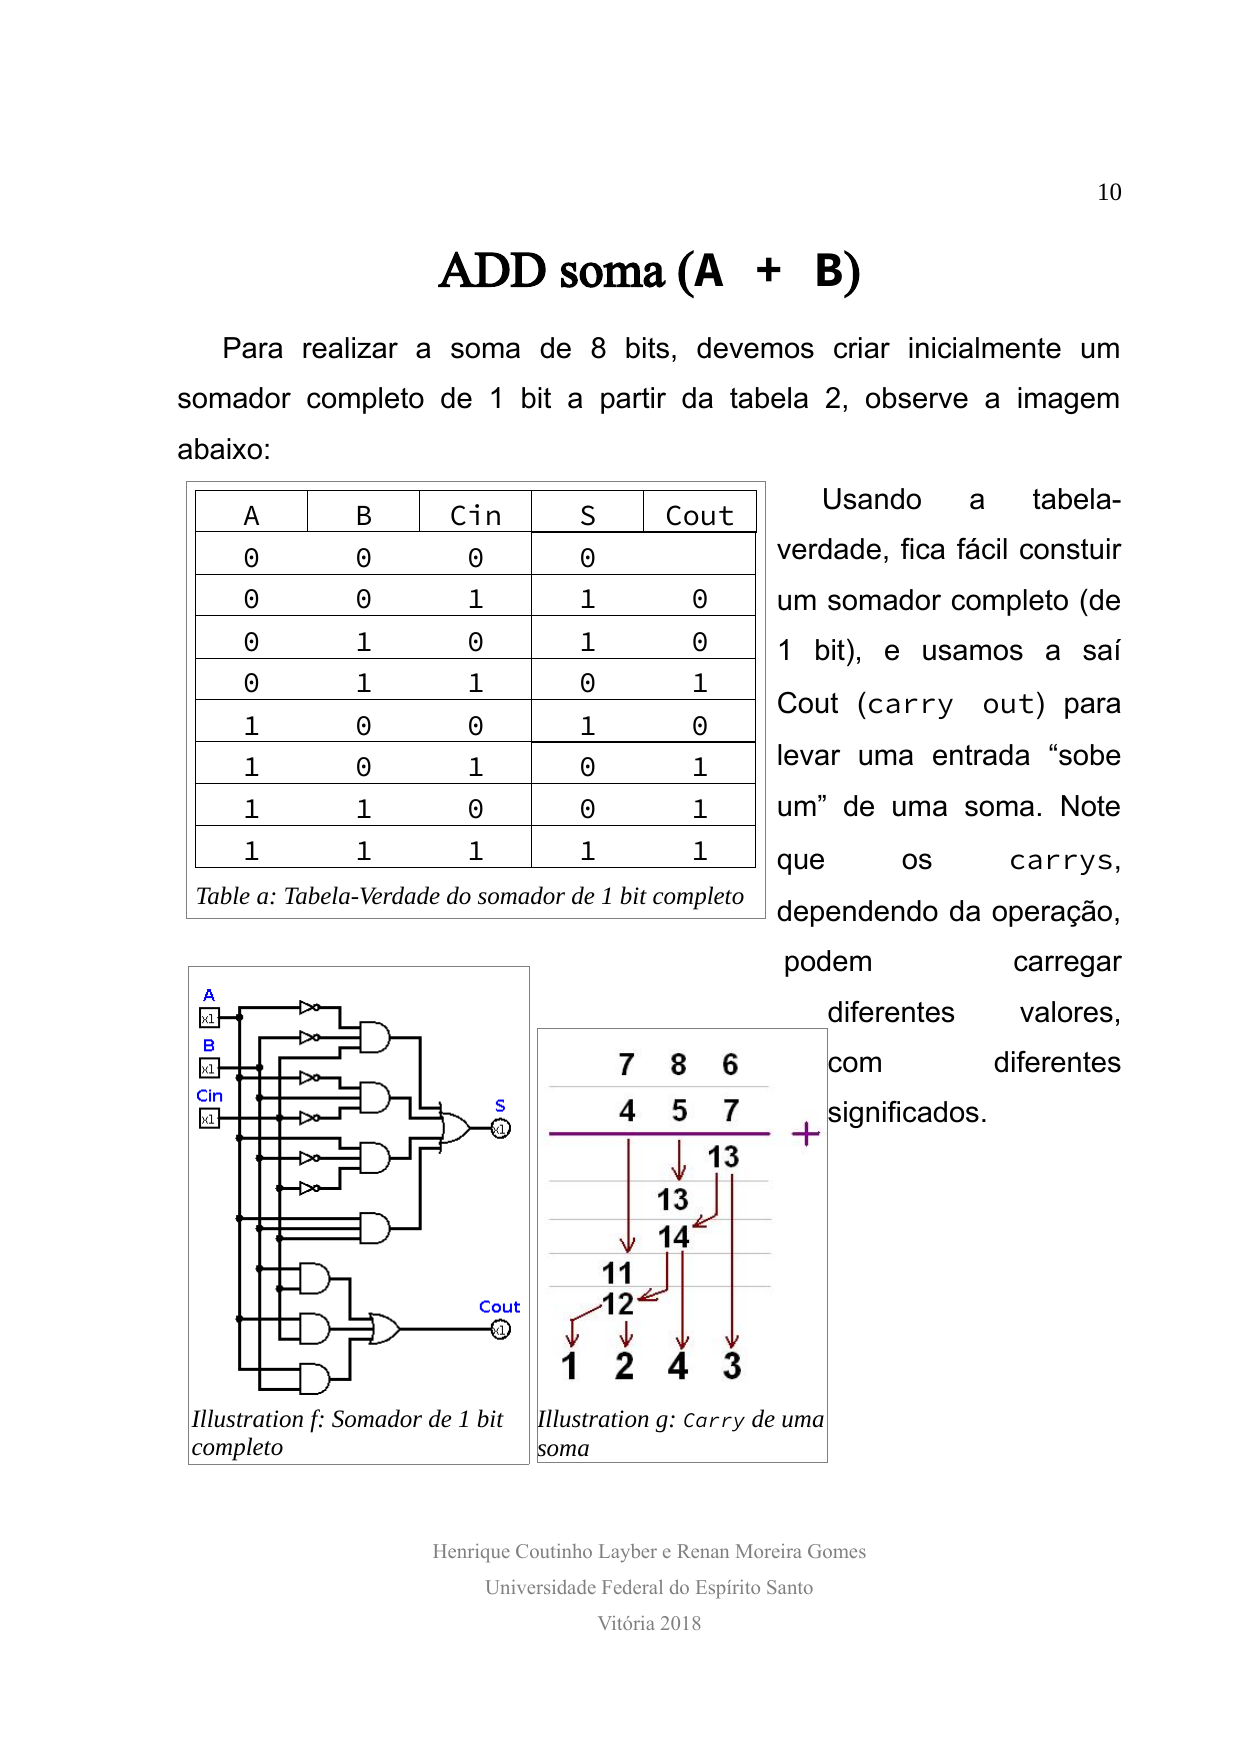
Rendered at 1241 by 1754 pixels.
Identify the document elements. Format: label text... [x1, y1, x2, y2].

text ADD soma (A + B) [177, 237, 1122, 300]
table_header Cout [644, 491, 756, 531]
table_cell [644, 533, 755, 573]
table_cell 1 [308, 784, 419, 825]
table_cell 0 [644, 616, 755, 657]
table_cell 0 [644, 700, 755, 741]
table_cell 0 [196, 575, 307, 615]
table_cell 1 [308, 659, 419, 699]
table_cell 0 [196, 532, 307, 573]
table_header B [308, 491, 419, 531]
table_cell 0 [420, 532, 531, 573]
text Para realizar a soma de 8 bits, devemos criar inicialmente um somador completo de 1 bit a partir da tabela 2, observe a imagem abaixo: [177, 331, 1122, 465]
text [187, 482, 765, 918]
table_cell 0 [308, 532, 419, 573]
table_cell 1 [308, 826, 419, 867]
table_cell 1 [196, 742, 307, 783]
table_cell 1 [420, 742, 531, 783]
table_cell 1 [420, 575, 531, 615]
table_cell 1 [644, 743, 755, 783]
text Illustration g: Carry de uma soma [538, 1399, 827, 1462]
table_cell 0 [308, 575, 419, 615]
table_cell 1 [196, 700, 307, 741]
table_cell 0 [644, 575, 755, 615]
table_cell 0 [420, 700, 531, 741]
table_cell 0 [308, 700, 419, 741]
table_cell 1 [532, 575, 643, 615]
table_cell 0 [196, 659, 307, 699]
text Usando a tabela-verdade, fica fácil constuir um somador completo (de 1 bit), e usamos a saí Cout (carry out) para levar uma entrada “sobe um” de uma soma. Note que os carrys, dependendo da operação, podem carregar diferentes valores, com diferentes significados. [177, 482, 1122, 1129]
picture [191, 982, 526, 1399]
table_cell 0 [532, 533, 643, 573]
table_cell 0 [196, 616, 307, 657]
table_cell 1 [532, 700, 643, 741]
text Illustration f: Somador de 1 bit completo [191, 1399, 526, 1461]
table_header A [196, 491, 307, 531]
table_cell 1 [196, 784, 307, 825]
table_cell 0 [532, 784, 643, 825]
table_cell 0 [532, 743, 643, 783]
table_cell 1 [644, 826, 755, 867]
table_cell 1 [532, 616, 643, 657]
table_cell 1 [308, 616, 419, 657]
table_cell 1 [420, 659, 531, 699]
table_cell 0 [308, 742, 419, 783]
text Table a: Tabela-Verdade do somador de 1 bit completo [195, 881, 756, 909]
picture [538, 1040, 827, 1399]
table_cell 1 [644, 659, 755, 699]
table_cell 1 [532, 826, 643, 867]
text [189, 967, 529, 1464]
table_cell 1 [196, 826, 307, 867]
table_header Cin [420, 491, 531, 531]
table_cell 1 [420, 826, 531, 867]
table_header S [532, 491, 643, 531]
table_cell 0 [420, 784, 531, 825]
table_cell 1 [644, 784, 755, 825]
table_cell 0 [532, 659, 643, 699]
table_cell 0 [420, 616, 531, 657]
